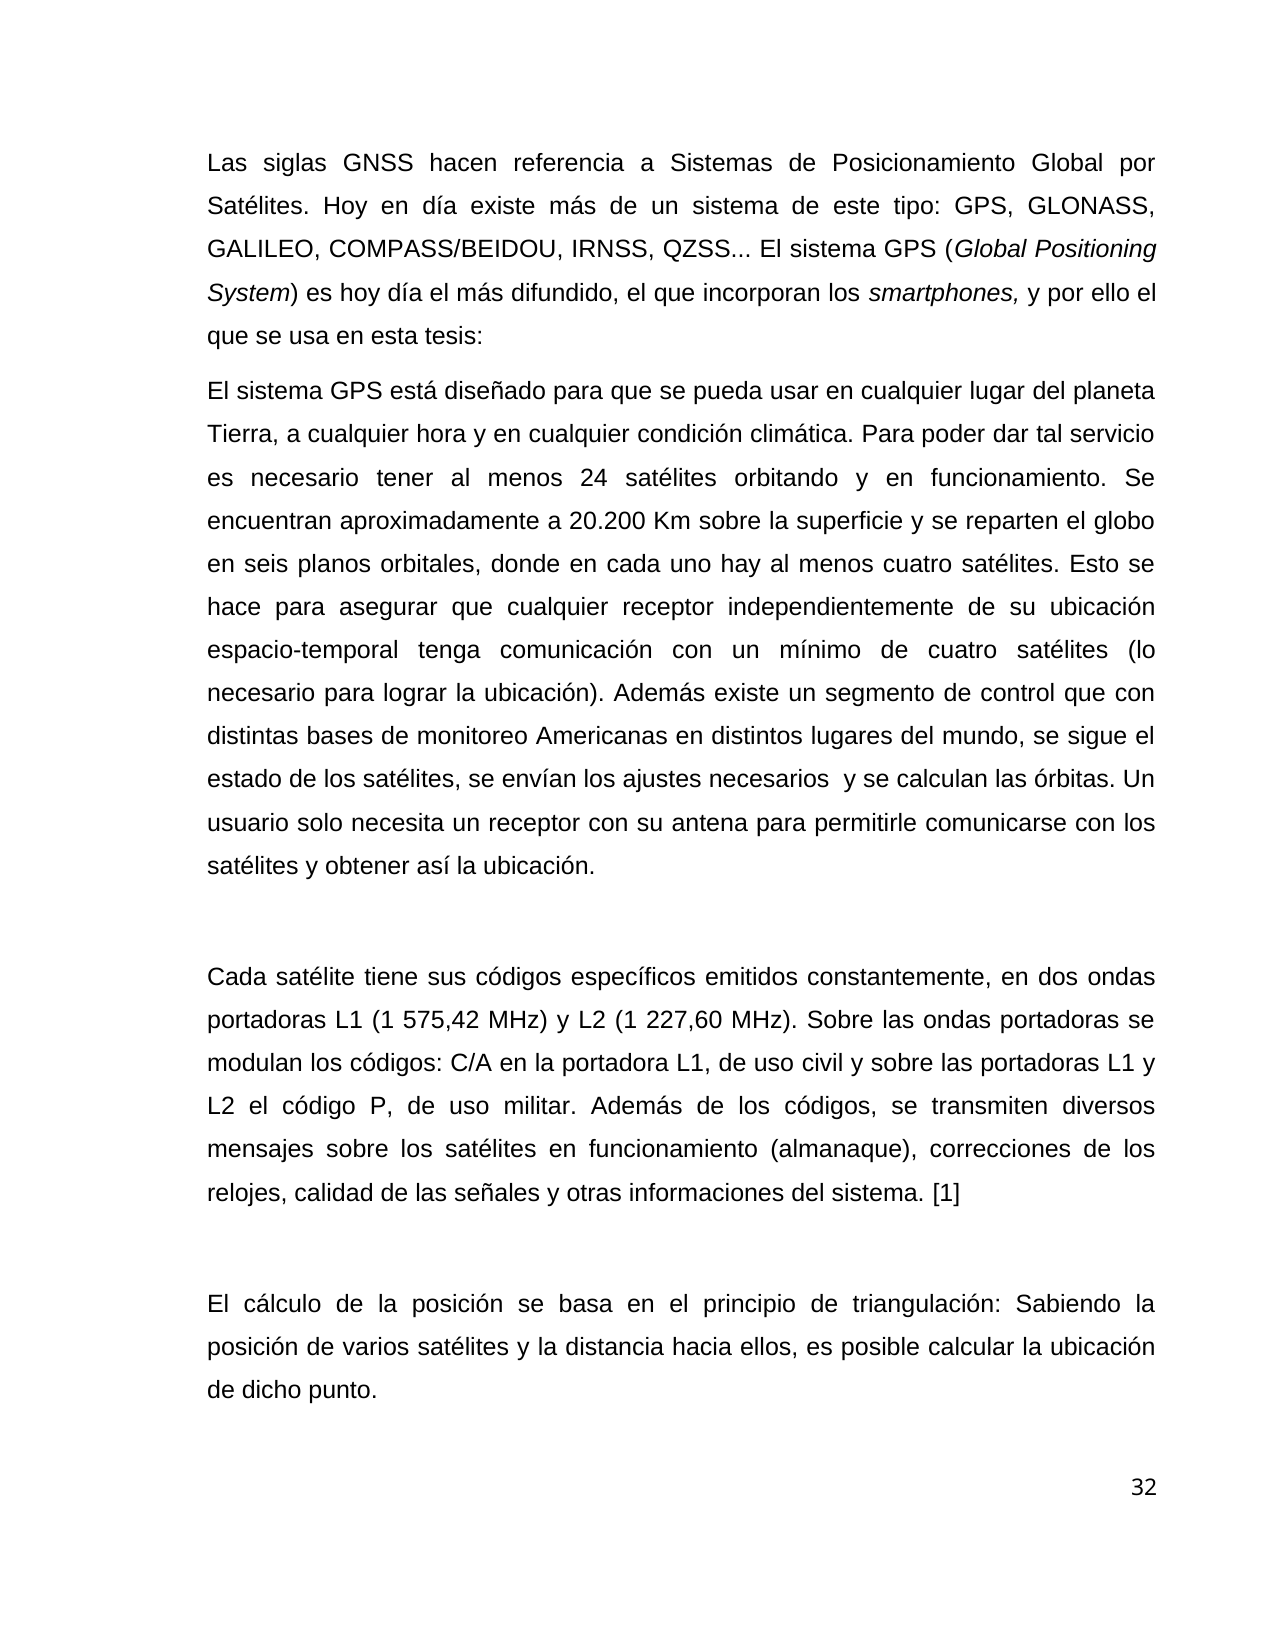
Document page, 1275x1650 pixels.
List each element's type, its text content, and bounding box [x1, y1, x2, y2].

text El sistema GPS está diseñado para que se pueda usar en cualquier lugar del planeta Tierra, a cualquier hora y en cualquier condición climática. Para poder dar tal servicio es necesario tener al menos 24 satélites orbitando y en funcionamiento. Se encuentran aproximadamente a 20.200 Km sobre la superficie y se reparten el globo en seis planos orbitales, donde en cada uno hay al menos cuatro satélites. Esto se hace para asegurar que cualquier receptor independientemente de su ubicación espacio-temporal tenga comunicación con un mínimo de cuatro satélites (lo necesario para lograr la ubicación). Además existe un segmento de control que con distintas bases de monitoreo Americanas en distintos lugares del mundo, se sigue el estado de los satélites, se envían los ajustes necesarios y se calculan las órbitas. Un usuario solo necesita un receptor con su antena para permitirle comunicarse con los satélites y obtener así la ubicación. [207, 376, 1157, 879]
text El cálculo de la posición se basa en el principio de triangulación: Sabiendo la posición de varios satélites y la distancia hacia ellos, es posible calcular la ubicación de dicho punto. [207, 1289, 1157, 1404]
text Cada satélite tiene sus códigos específicos emitidos constantemente, en dos ondas portadoras L1 (1 575,42 MHz) y L2 (1 227,60 MHz). Sobre las ondas portadoras se modulan los códigos: C/A en la portadora L1, de uso civil y sobre las portadoras L1 y L2 el código P, de uso militar. Además de los códigos, se transmiten diversos mensajes sobre los satélites en funcionamiento (almanaque), correcciones de los relojes, calidad de las señales y otras informaciones del sistema. [1] [207, 962, 1157, 1206]
text Las siglas GNSS hacen referencia a Sistemas de Posicionamiento Global por Satélites. Hoy en día existe más de un sistema de este tipo: GPS, GLONASS, GALILEO, COMPASS/BEIDOU, IRNSS, QZSS... El sistema GPS (Global Positioning System) es hoy día el más difundido, el que incorporan los smartphones, y por ello el que se usa en esta tesis: [207, 148, 1157, 349]
